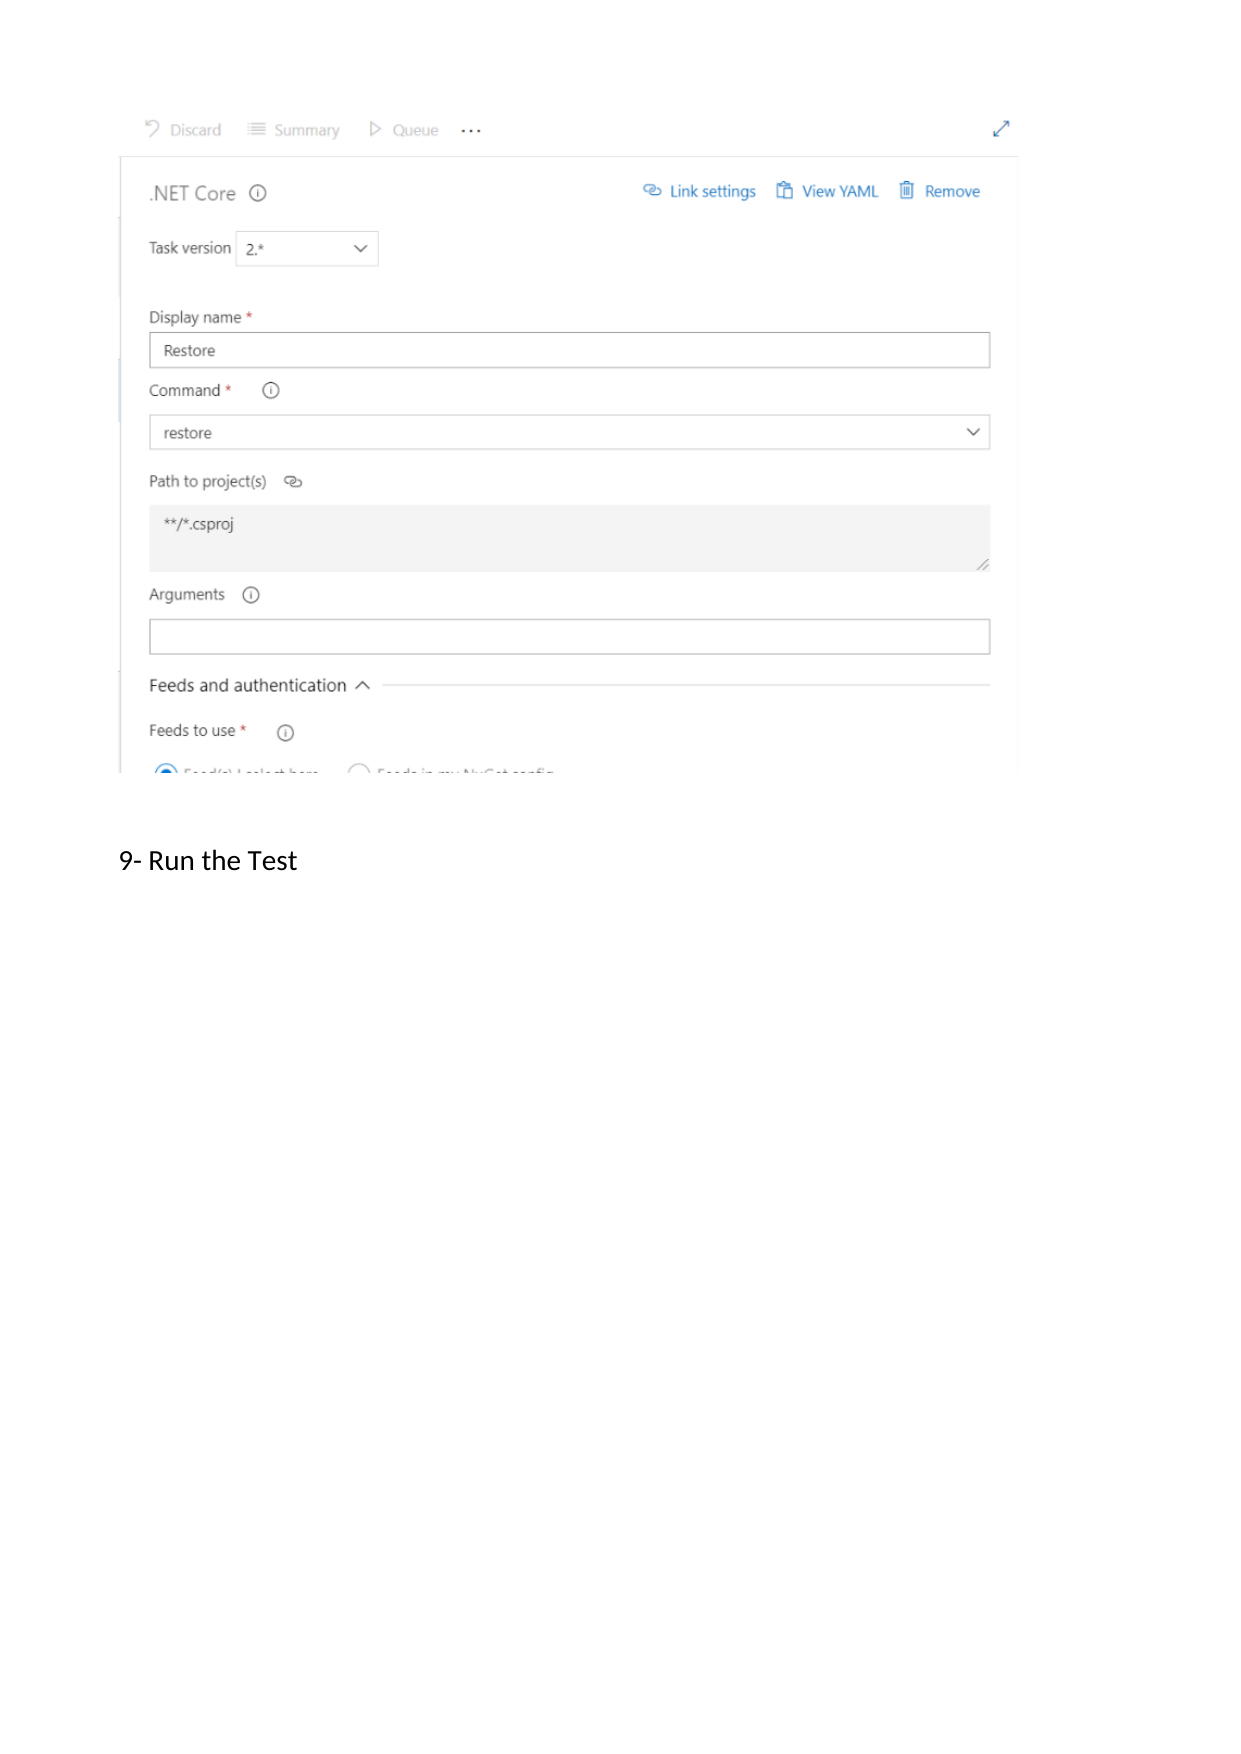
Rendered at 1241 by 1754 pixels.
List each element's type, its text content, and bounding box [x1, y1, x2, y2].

text 9- Run the Test [118, 842, 1122, 878]
